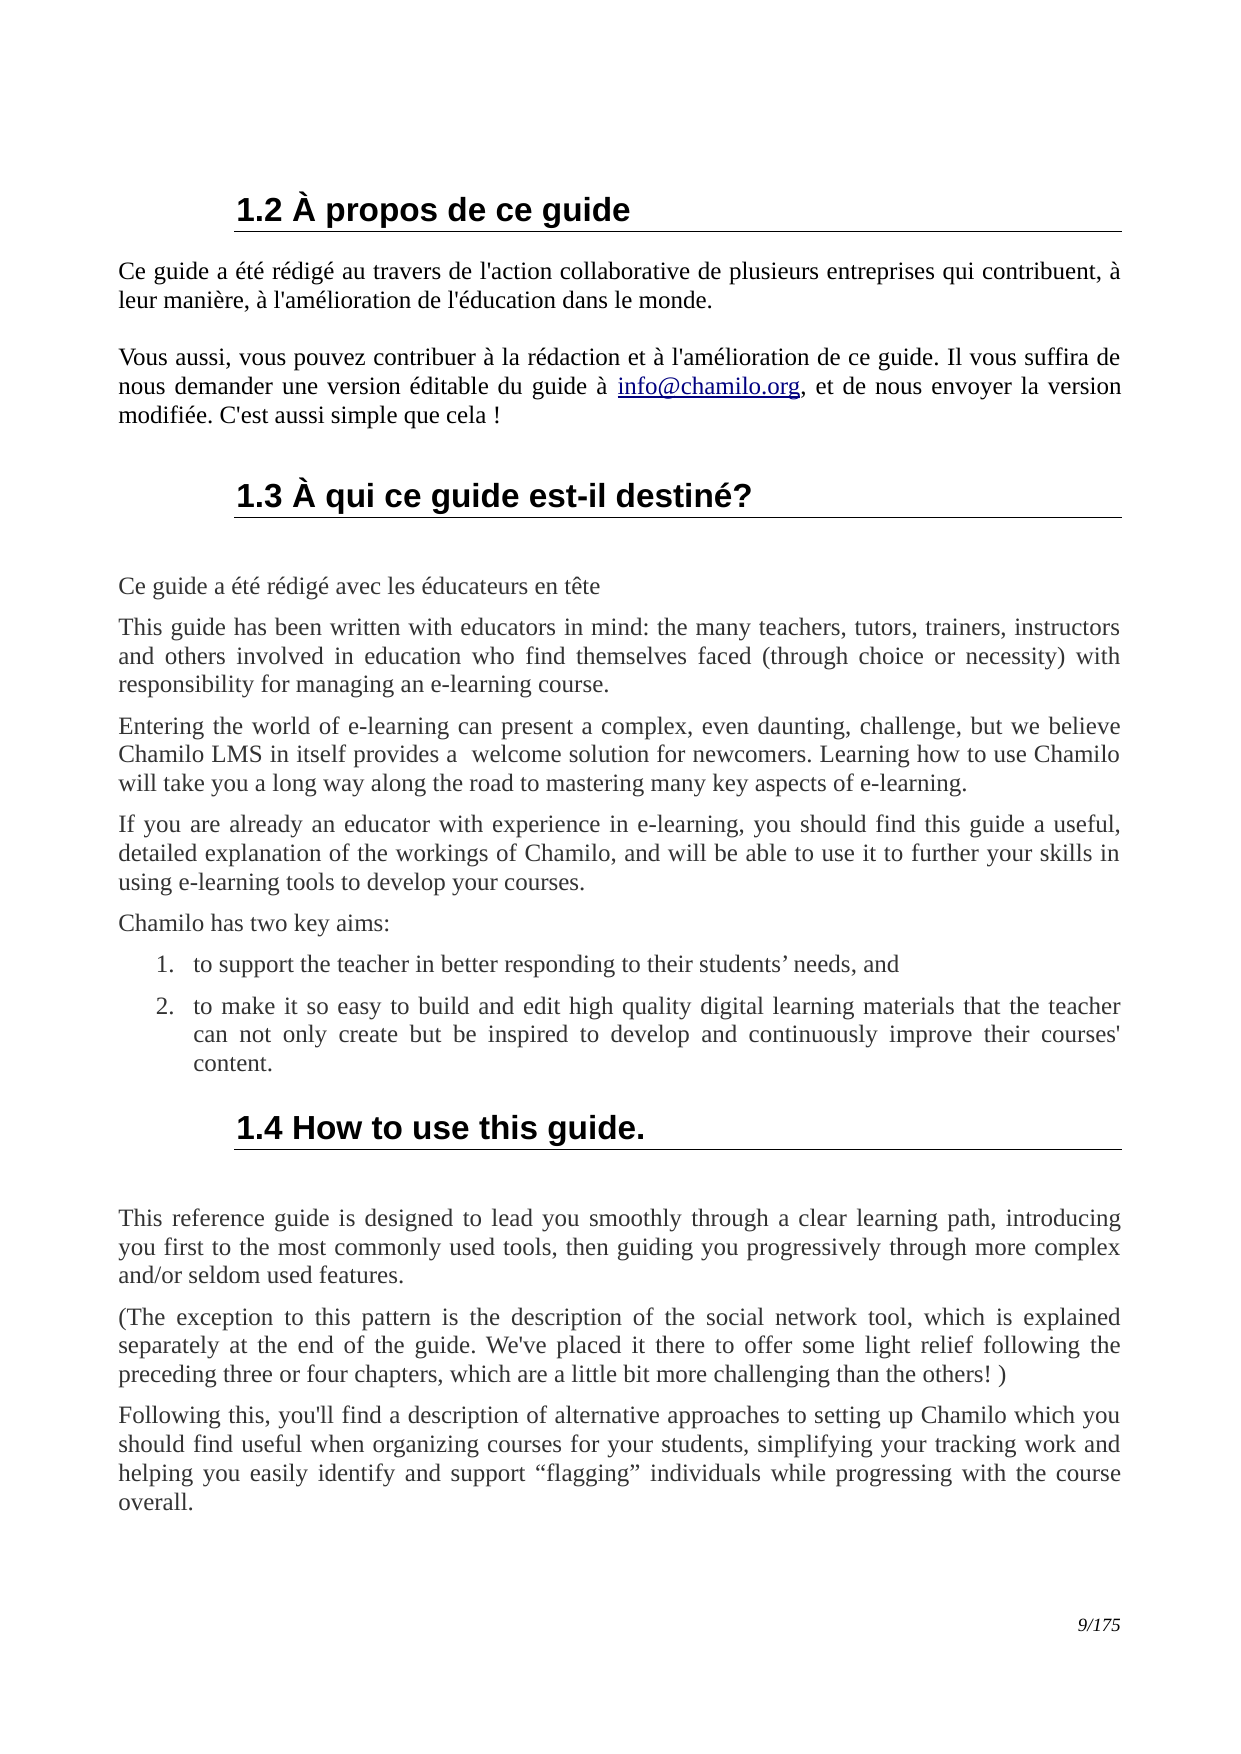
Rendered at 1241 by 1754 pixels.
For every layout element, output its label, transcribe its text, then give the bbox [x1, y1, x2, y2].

text Chamilo has two key aims: [118, 908, 1122, 937]
text (The exception to this pattern is the description of the social network tool, which is explained separately at the end of the guide. We've placed it there to offer some light relief following the preceding three or four chapters, which are a little bit more challenging than the others! ) [118, 1302, 1122, 1388]
text Ce guide a été rédigé avec les éducateurs en tête [118, 571, 1122, 599]
list to support the teacher in better responding to their students’ needs, and [156, 949, 1122, 978]
text Following this, you'll find a description of alternative approaches to setting up Chamilo which you should find useful when organizing courses for your students, simplifying your tracking work and helping you easily identify and support “flagging” individuals while progressing with the course overall. [118, 1400, 1122, 1515]
text This reference guide is designed to lead you smoothly through a clear learning path, introducing you first to the most commonly used tools, then guiding you progressively through more complex and/or seldom used features. [118, 1203, 1122, 1289]
text If you are already an educator with experience in e-learning, you should find this guide a useful, detailed explanation of the workings of Chamilo, and will be able to use it to further your skills in using e-learning tools to develop your courses. [118, 809, 1122, 896]
subtitle How to use this guide. [234, 1108, 1122, 1149]
subtitle À propos de ce guide [234, 190, 1122, 231]
subtitle À qui ce guide est-il destiné? [234, 476, 1122, 517]
list to make it so easy to build and edit high quality digital learning materials that the teacher can not only create but be inspired to develop and continuously improve their courses' content. [156, 991, 1122, 1077]
text Vous aussi, vous pouvez contribuer à la rédaction et à l'amélioration de ce guide. Il vous suffira de nous demander une version éditable du guide à info@chamilo.org, et de nous envoyer la version modifiée. C'est aussi simple que cela ! [118, 342, 1122, 429]
text This guide has been written with educators in mind: the many teachers, tutors, trainers, instructors and others involved in education who find themselves faced (through choice or necessity) with responsibility for managing an e-learning course. [118, 612, 1122, 698]
text Ce guide a été rédigé au travers de l'action collaborative de plusieurs entreprises qui contribuent, à leur manière, à l'amélioration de l'éducation dans le monde. [118, 256, 1122, 314]
text Entering the world of e-learning can present a complex, even daunting, challenge, but we believe Chamilo LMS in itself provides a welcome solution for newcomers. Learning how to use Chamilo will take you a long way along the road to mastering many key aspects of e-learning. [118, 711, 1122, 797]
